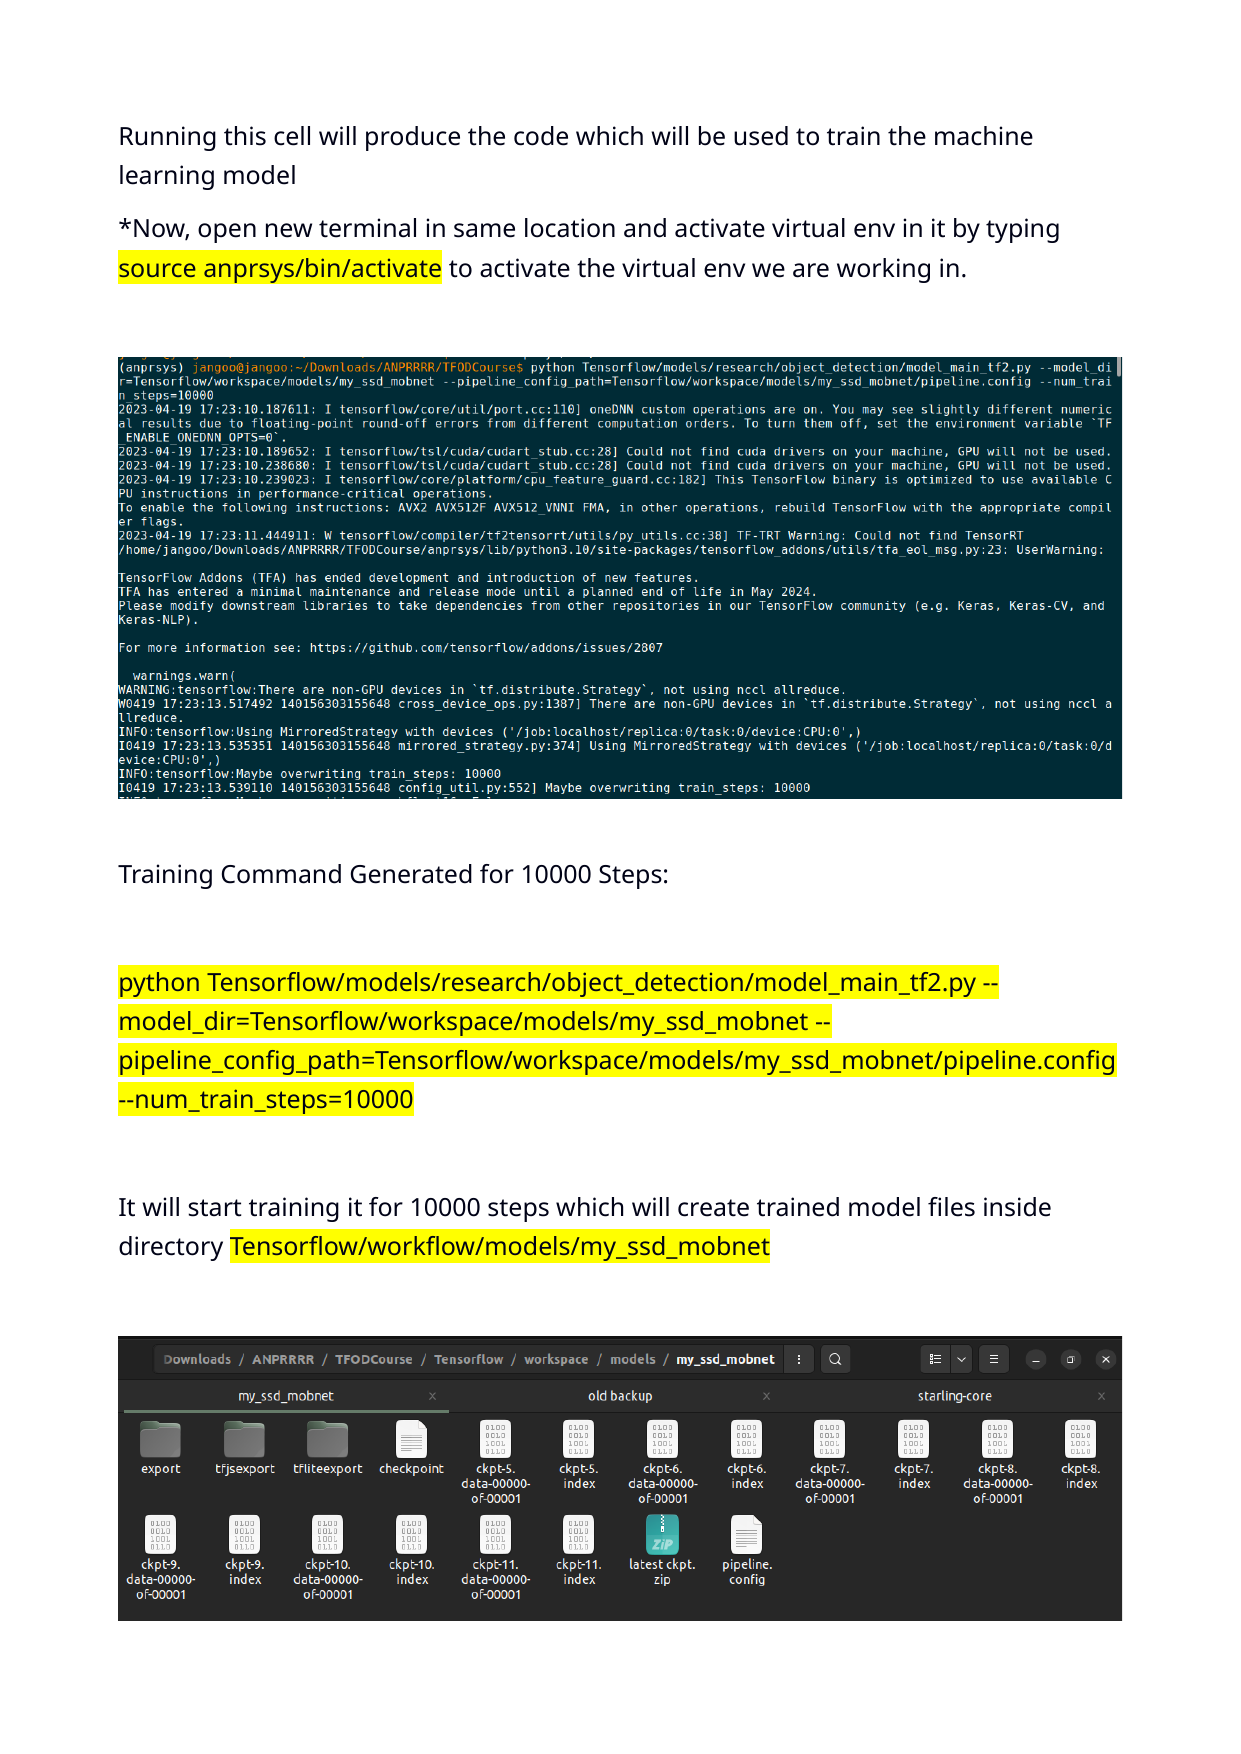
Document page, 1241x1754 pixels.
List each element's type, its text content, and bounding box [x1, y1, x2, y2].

picture [325, 532, 331, 539]
picture [118, 1336, 1123, 1621]
picture [234, 364, 243, 371]
picture [118, 686, 125, 693]
picture [554, 504, 566, 511]
picture [197, 380, 206, 385]
picture [396, 686, 404, 693]
picture [767, 380, 775, 385]
picture [322, 366, 330, 371]
picture [403, 408, 411, 413]
picture [764, 548, 773, 553]
picture [219, 730, 228, 735]
text python Tensorflow/models/research/object_detection/model_main_tf2.py --model_dir=Tensorflow/workspace/models/my_ssd_mobnet --pipeline_config_path=Tensorflow/workspace/models/my_ssd_mobnet/pipeline.config --num_train_steps=10000 [118, 964, 1122, 1116]
picture [163, 616, 169, 623]
picture [870, 380, 879, 385]
picture [1047, 546, 1053, 553]
picture [1054, 366, 1063, 371]
picture [664, 366, 673, 371]
picture [477, 602, 485, 609]
picture [183, 434, 191, 440]
picture [403, 464, 411, 469]
picture [260, 434, 268, 440]
picture [146, 434, 153, 441]
picture [985, 422, 997, 427]
picture [1066, 380, 1075, 385]
picture [237, 770, 245, 777]
picture [646, 366, 655, 371]
picture [138, 686, 147, 693]
picture [208, 434, 220, 441]
picture [426, 363, 433, 371]
picture [281, 728, 287, 735]
picture [418, 363, 425, 371]
picture [951, 366, 959, 371]
picture [340, 380, 349, 385]
picture [418, 576, 433, 581]
picture [219, 772, 228, 777]
picture [546, 784, 555, 791]
picture [823, 604, 832, 609]
text It will start training it for 10000 steps which will create trained model files inside directory Tensorflow/workflow/models/my_ssd_mobnet [118, 1189, 1122, 1263]
text Training Command Generated for 10000 Steps: [118, 857, 1122, 891]
picture [222, 646, 231, 651]
text *Now, open new terminal in same location and activate virtual env in it by typing source anprsys/bin/activate to activate the virtual env we are working in. [118, 211, 1122, 284]
picture [403, 363, 411, 371]
picture [389, 363, 397, 371]
picture [215, 380, 224, 385]
picture [322, 546, 330, 553]
text Running this cell will produce the code which will be used to train the machine learning model [118, 118, 1122, 191]
picture [256, 506, 265, 511]
picture [727, 700, 735, 707]
picture [308, 546, 315, 553]
picture [823, 422, 832, 427]
picture [892, 464, 900, 469]
picture [118, 700, 128, 707]
picture [281, 590, 290, 595]
picture [156, 686, 164, 693]
picture [315, 546, 322, 553]
picture [620, 405, 633, 413]
picture [907, 366, 916, 371]
picture [303, 492, 311, 497]
picture [403, 450, 411, 455]
picture [134, 434, 142, 441]
picture [892, 450, 900, 455]
picture [440, 602, 448, 609]
picture [234, 604, 246, 609]
picture [216, 366, 224, 373]
picture [752, 588, 758, 595]
picture [138, 548, 154, 553]
